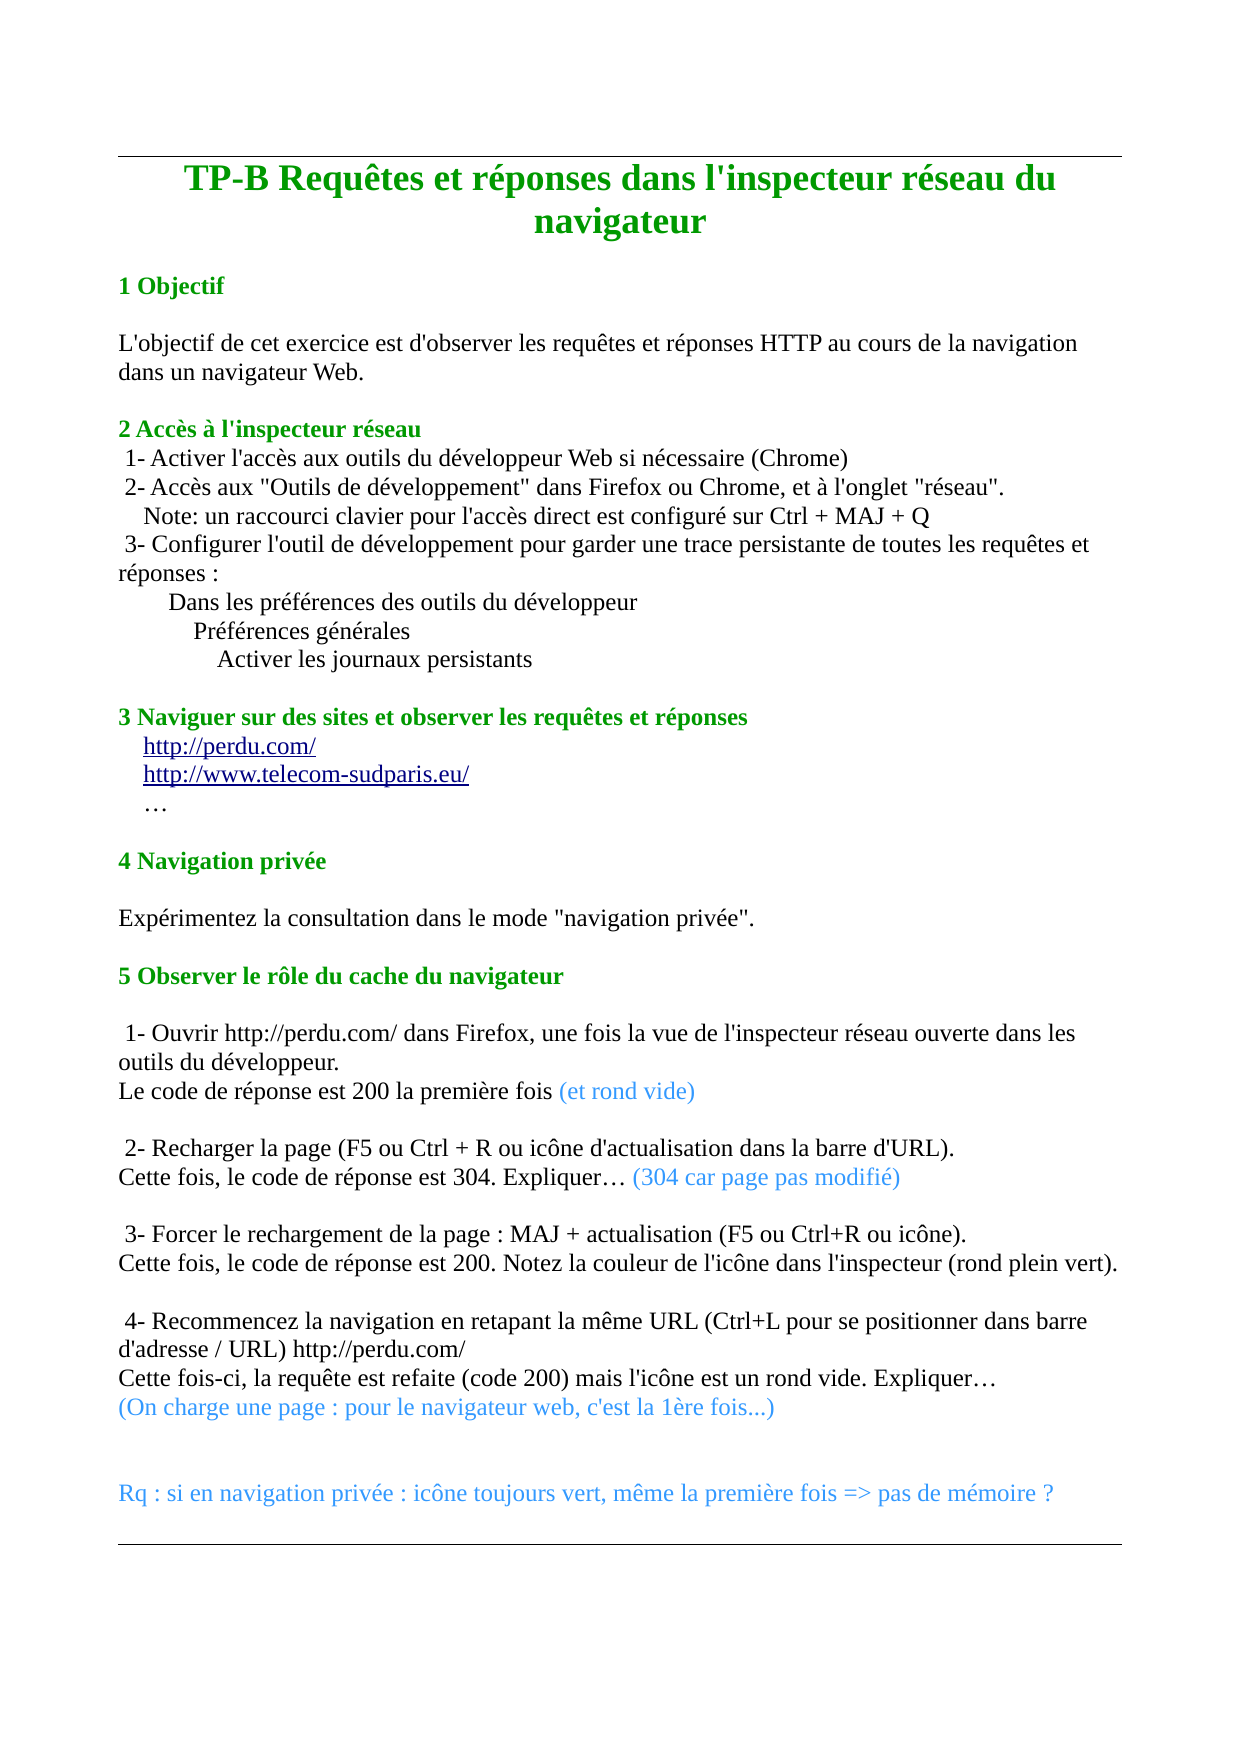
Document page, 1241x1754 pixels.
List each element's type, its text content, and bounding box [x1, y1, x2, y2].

text Expérimentez la consultation dans le mode "navigation privée". [118, 903, 1122, 932]
text 2- Recharger la page (F5 ou Ctrl + R ou icône d'actualisation dans la barre d'URL). [118, 1133, 1122, 1162]
text Dans les préférences des outils du développeur [118, 587, 1122, 616]
text 1 Objectif [118, 271, 1122, 299]
text 3- Configurer l'outil de développement pour garder une trace persistante de toutes les requêtes et réponses : [118, 529, 1122, 587]
text 4- Recommencez la navigation en retapant la même URL (Ctrl+L pour se positionner dans barre d'adresse / URL) http://perdu.com/ [118, 1306, 1122, 1363]
text http://perdu.com/ [118, 731, 1122, 759]
text Cette fois, le code de réponse est 304. Expliquer… (304 car page pas modifié) [118, 1162, 1122, 1191]
text 4 Navigation privée [118, 846, 1122, 874]
text Le code de réponse est 200 la première fois (et rond vide) [118, 1076, 1122, 1104]
text 1- Ouvrir http://perdu.com/ dans Firefox, une fois la vue de l'inspecteur réseau ouverte dans les outils du développeur. [118, 1018, 1122, 1076]
text Cette fois, le code de réponse est 200. Notez la couleur de l'icône dans l'inspecteur (rond plein vert). [118, 1248, 1122, 1277]
text 2- Accès aux "Outils de développement" dans Firefox ou Chrome, et à l'onglet "réseau". [118, 472, 1122, 501]
text Note: un raccourci clavier pour l'accès direct est configuré sur Ctrl + MAJ + Q [118, 501, 1122, 529]
text Cette fois-ci, la requête est refaite (code 200) mais l'icône est un rond vide. Expliquer… [118, 1363, 1122, 1392]
text 5 Observer le rôle du cache du navigateur [118, 961, 1122, 989]
text 3- Forcer le rechargement de la page : MAJ + actualisation (F5 ou Ctrl+R ou icône). [118, 1219, 1122, 1248]
text TP-B Requêtes et réponses dans l'inspecteur réseau du navigateur [118, 157, 1122, 242]
text Préférences générales [118, 616, 1122, 644]
text (On charge une page : pour le navigateur web, c'est la 1ère fois...) [118, 1392, 1122, 1421]
text L'objectif de cet exercice est d'observer les requêtes et réponses HTTP au cours de la navigation dans un navigateur Web. [118, 328, 1122, 386]
text … [118, 788, 1122, 817]
text Rq : si en navigation privée : icône toujours vert, même la première fois => pas de mémoire ? [118, 1478, 1122, 1507]
text 2 Accès à l'inspecteur réseau [118, 414, 1122, 443]
text Activer les journaux persistants [118, 644, 1122, 673]
text http://www.telecom-sudparis.eu/ [118, 759, 1122, 788]
text 1- Activer l'accès aux outils du développeur Web si nécessaire (Chrome) [118, 443, 1122, 472]
text 3 Naviguer sur des sites et observer les requêtes et réponses [118, 702, 1122, 731]
